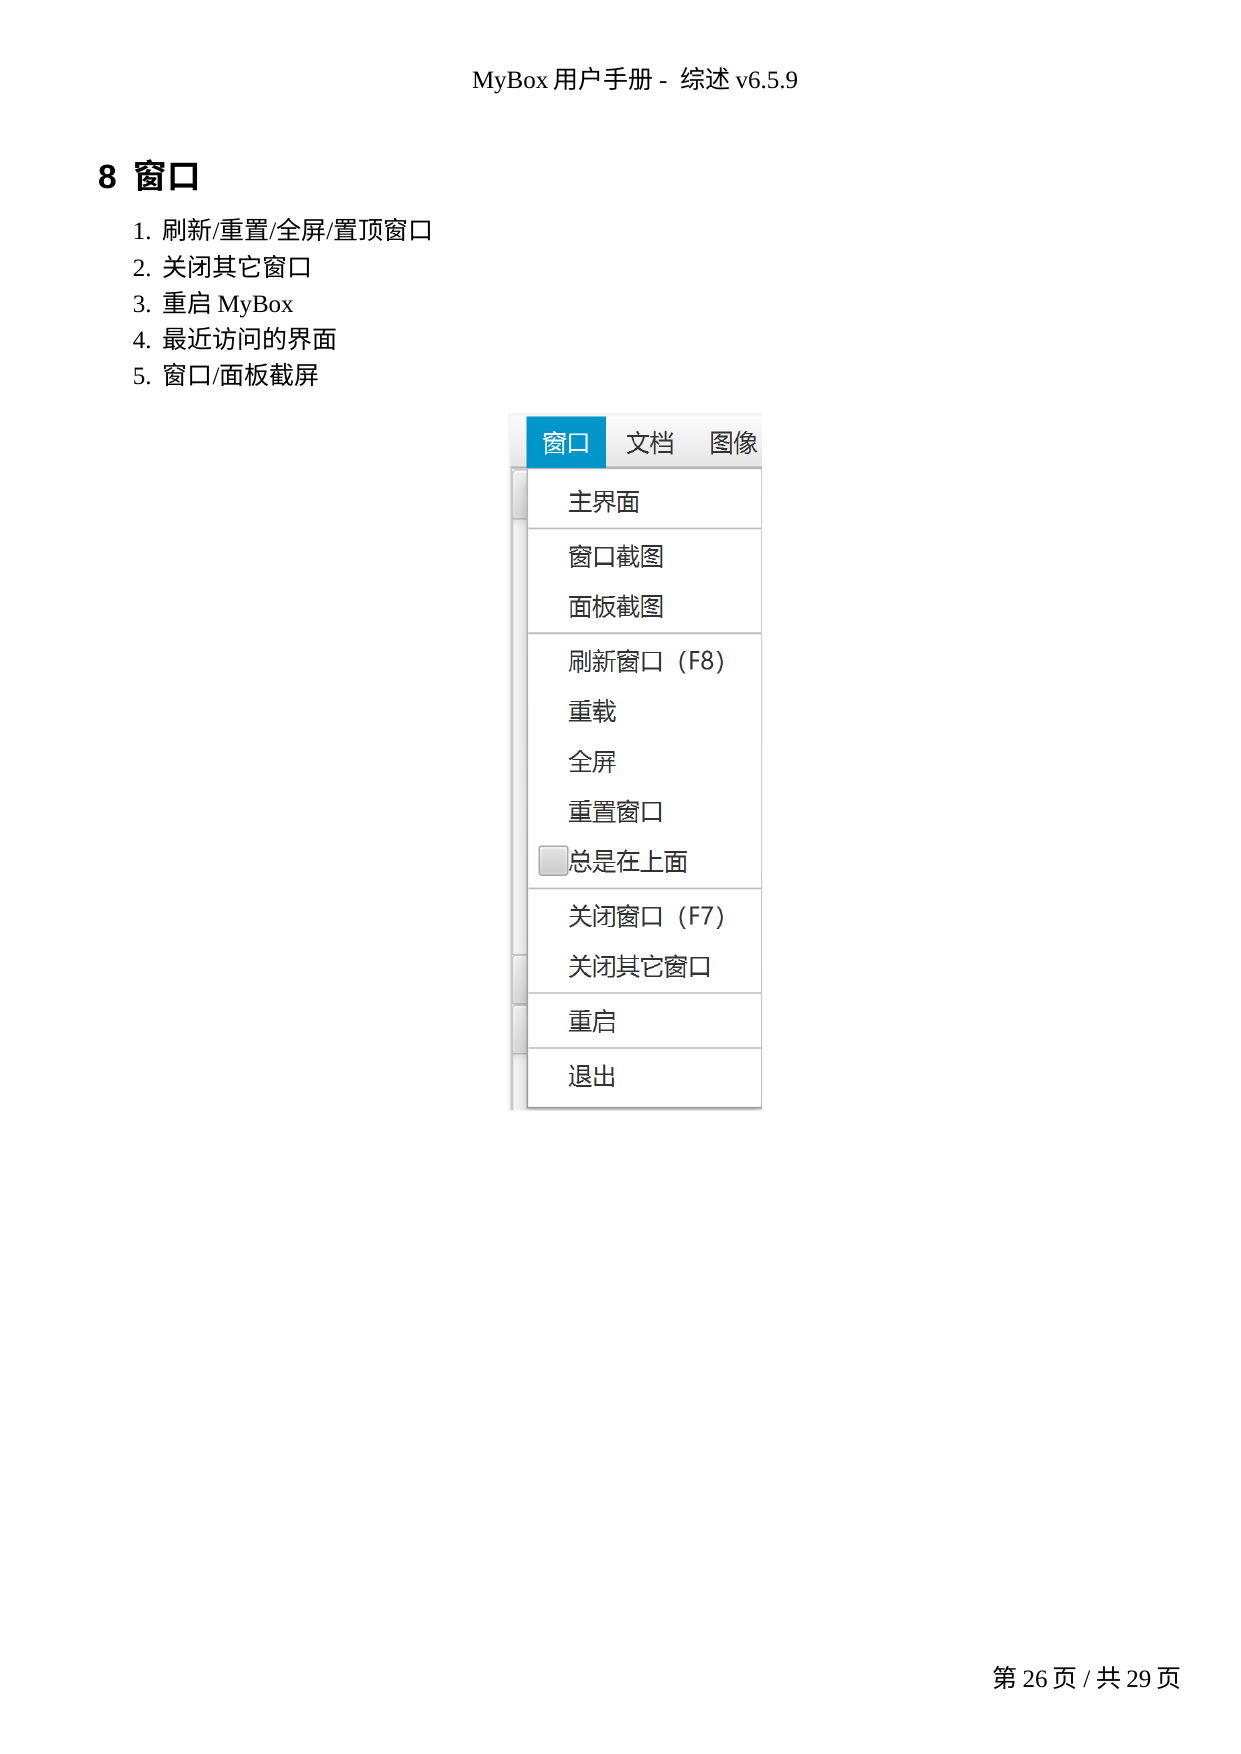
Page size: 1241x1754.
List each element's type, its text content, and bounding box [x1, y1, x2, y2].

list 最近访问的界面 [133, 319, 1181, 356]
picture [507, 404, 763, 1111]
list 重启MyBox [133, 283, 1181, 319]
list 刷新/重置/全屏/置顶窗口 [133, 211, 1181, 247]
subtitle 窗口 [88, 150, 1181, 198]
list 窗口/面板截屏 [133, 356, 1181, 392]
list 关闭其它窗口 [133, 247, 1181, 283]
